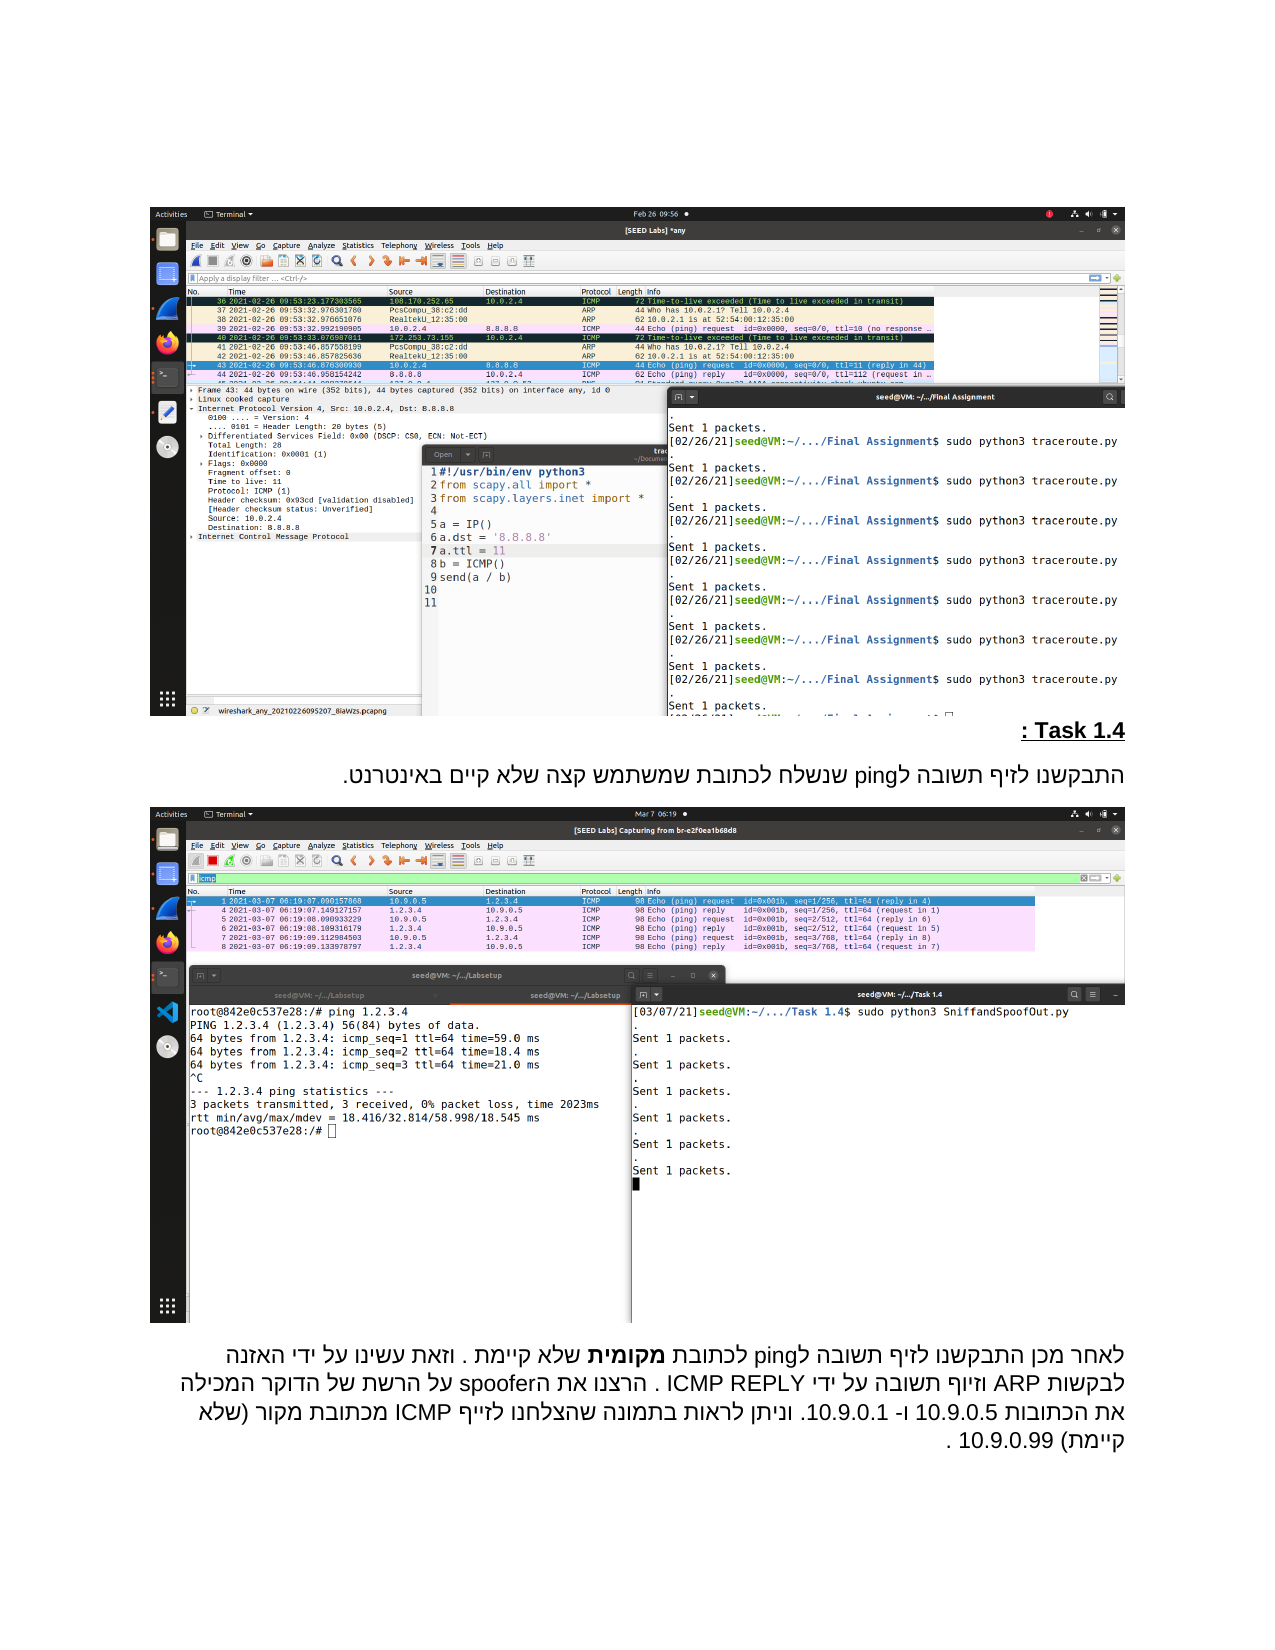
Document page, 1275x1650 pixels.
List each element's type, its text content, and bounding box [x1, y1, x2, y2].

picture [150, 807, 1125, 1323]
picture [150, 207, 1125, 716]
text התבקשנו לזיף תשובה לping שנשלח לכתובת שמשתמש קצה שלא קיים באינטרנט. [150, 762, 1125, 789]
text Task 1.4 : [150, 716, 1125, 744]
text לאחר מכן התבקשנו לזיף תשובה לping לכתובת מקומית שלא קיימת . וזאת עשינו על ידי האזנה לבקשות ARP וזיוף תשובה על ידי ICMP REPLY . הרצנו את הspoofer על הרשת של הדוקר המכילה את הכתובות 10.9.0.5 ו- 10.9.0.1. וניתן לראות בתמונה שהצלחנו לזייף ICMP מכתובת מקור (שלא קיימת) 10.9.0.99 . [150, 1342, 1125, 1482]
